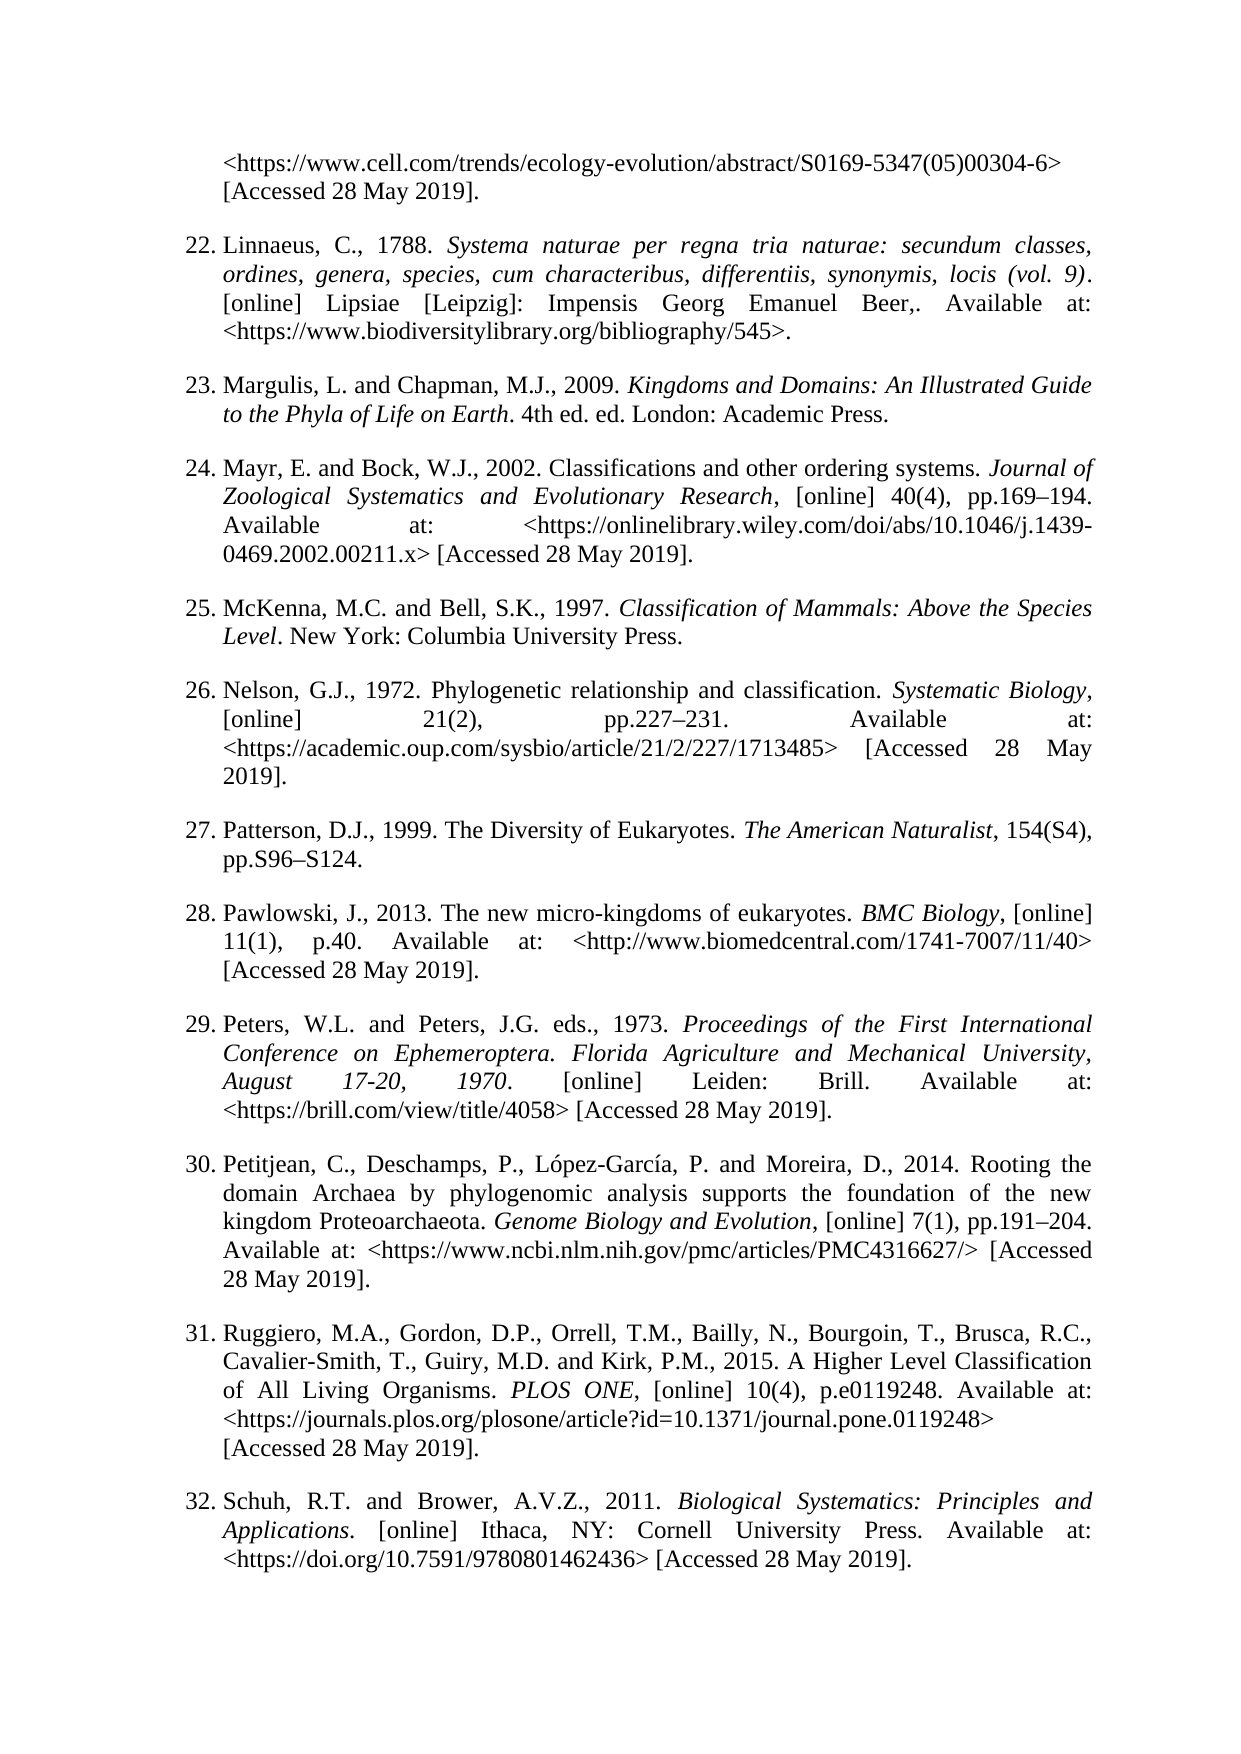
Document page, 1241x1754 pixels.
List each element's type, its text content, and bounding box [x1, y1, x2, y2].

list Nelson, G.J., 1972. Phylogenetic relationship and classification. Systematic Biology, [online] 21(2), pp.227–231. Available at: <https://academic.oup.com/sysbio/article/21/2/227/1713485> [Accessed 28 May 2019]. [185, 675, 1093, 790]
list Linnaeus, C., 1788. Systema naturae per regna tria naturae: secundum classes, ordines, genera, species, cum characteribus, differentiis, synonymis, locis (vol. 9). [online] Lipsiae [Leipzig]: Impensis Georg Emanuel Beer,. Available at: <https://www.biodiversitylibrary.org/bibliography/545>. [185, 230, 1093, 345]
list Peters, W.L. and Peters, J.G. eds., 1973. Proceedings of the First International Conference on Ephemeroptera. Florida Agriculture and Mechanical University, August 17-20, 1970. [online] Leiden: Brill. Available at: <https://brill.com/view/title/4058> [Accessed 28 May 2019]. [185, 1009, 1093, 1124]
list Pawlowski, J., 2013. The new micro-kingdoms of eukaryotes. BMC Biology, [online] 11(1), p.40. Available at: <http://www.biomedcentral.com/1741-7007/11/40> [Accessed 28 May 2019]. [185, 898, 1093, 984]
list Patterson, D.J., 1999. The Diversity of Eukaryotes. The American Naturalist, 154(S4), pp.S96–S124. [185, 815, 1093, 873]
list Ruggiero, M.A., Gordon, D.P., Orrell, T.M., Bailly, N., Bourgoin, T., Brusca, R.C., Cavalier-Smith, T., Guiry, M.D. and Kirk, P.M., 2015. A Higher Level Classification of All Living Organisms. PLOS ONE, [online] 10(4), p.e0119248. Available at: <https://journals.plos.org/plosone/article?id=10.1371/journal.pone.0119248> [Accessed 28 May 2019]. [185, 1318, 1093, 1461]
list McKenna, M.C. and Bell, S.K., 1997. Classification of Mammals: Above the Species Level. New York: Columbia University Press. [185, 593, 1093, 650]
list <https://www.cell.com/trends/ecology-evolution/abstract/S0169-5347(05)00304-6> [Accessed 28 May 2019]. [185, 148, 1093, 205]
list Mayr, E. and Bock, W.J., 2002. Classifications and other ordering systems. Journal of Zoological Systematics and Evolutionary Research, [online] 40(4), pp.169–194. Available at: <https://onlinelibrary.wiley.com/doi/abs/10.1046/j.1439-0469.2002.00211.x> [Accessed 28 May 2019]. [185, 453, 1093, 568]
list Petitjean, C., Deschamps, P., López-García, P. and Moreira, D., 2014. Rooting the domain Archaea by phylogenomic analysis supports the foundation of the new kingdom Proteoarchaeota. Genome Biology and Evolution, [online] 7(1), pp.191–204. Available at: <https://www.ncbi.nlm.nih.gov/pmc/articles/PMC4316627/> [Accessed 28 May 2019]. [185, 1149, 1093, 1293]
list Margulis, L. and Chapman, M.J., 2009. Kingdoms and Domains: An Illustrated Guide to the Phyla of Life on Earth. 4th ed. ed. London: Academic Press. [185, 370, 1093, 428]
list Schuh, R.T. and Brower, A.V.Z., 2011. Biological Systematics: Principles and Applications. [online] Ithaca, NY: Cornell University Press. Available at: <https://doi.org/10.7591/9780801462436> [Accessed 28 May 2019]. [185, 1486, 1093, 1573]
